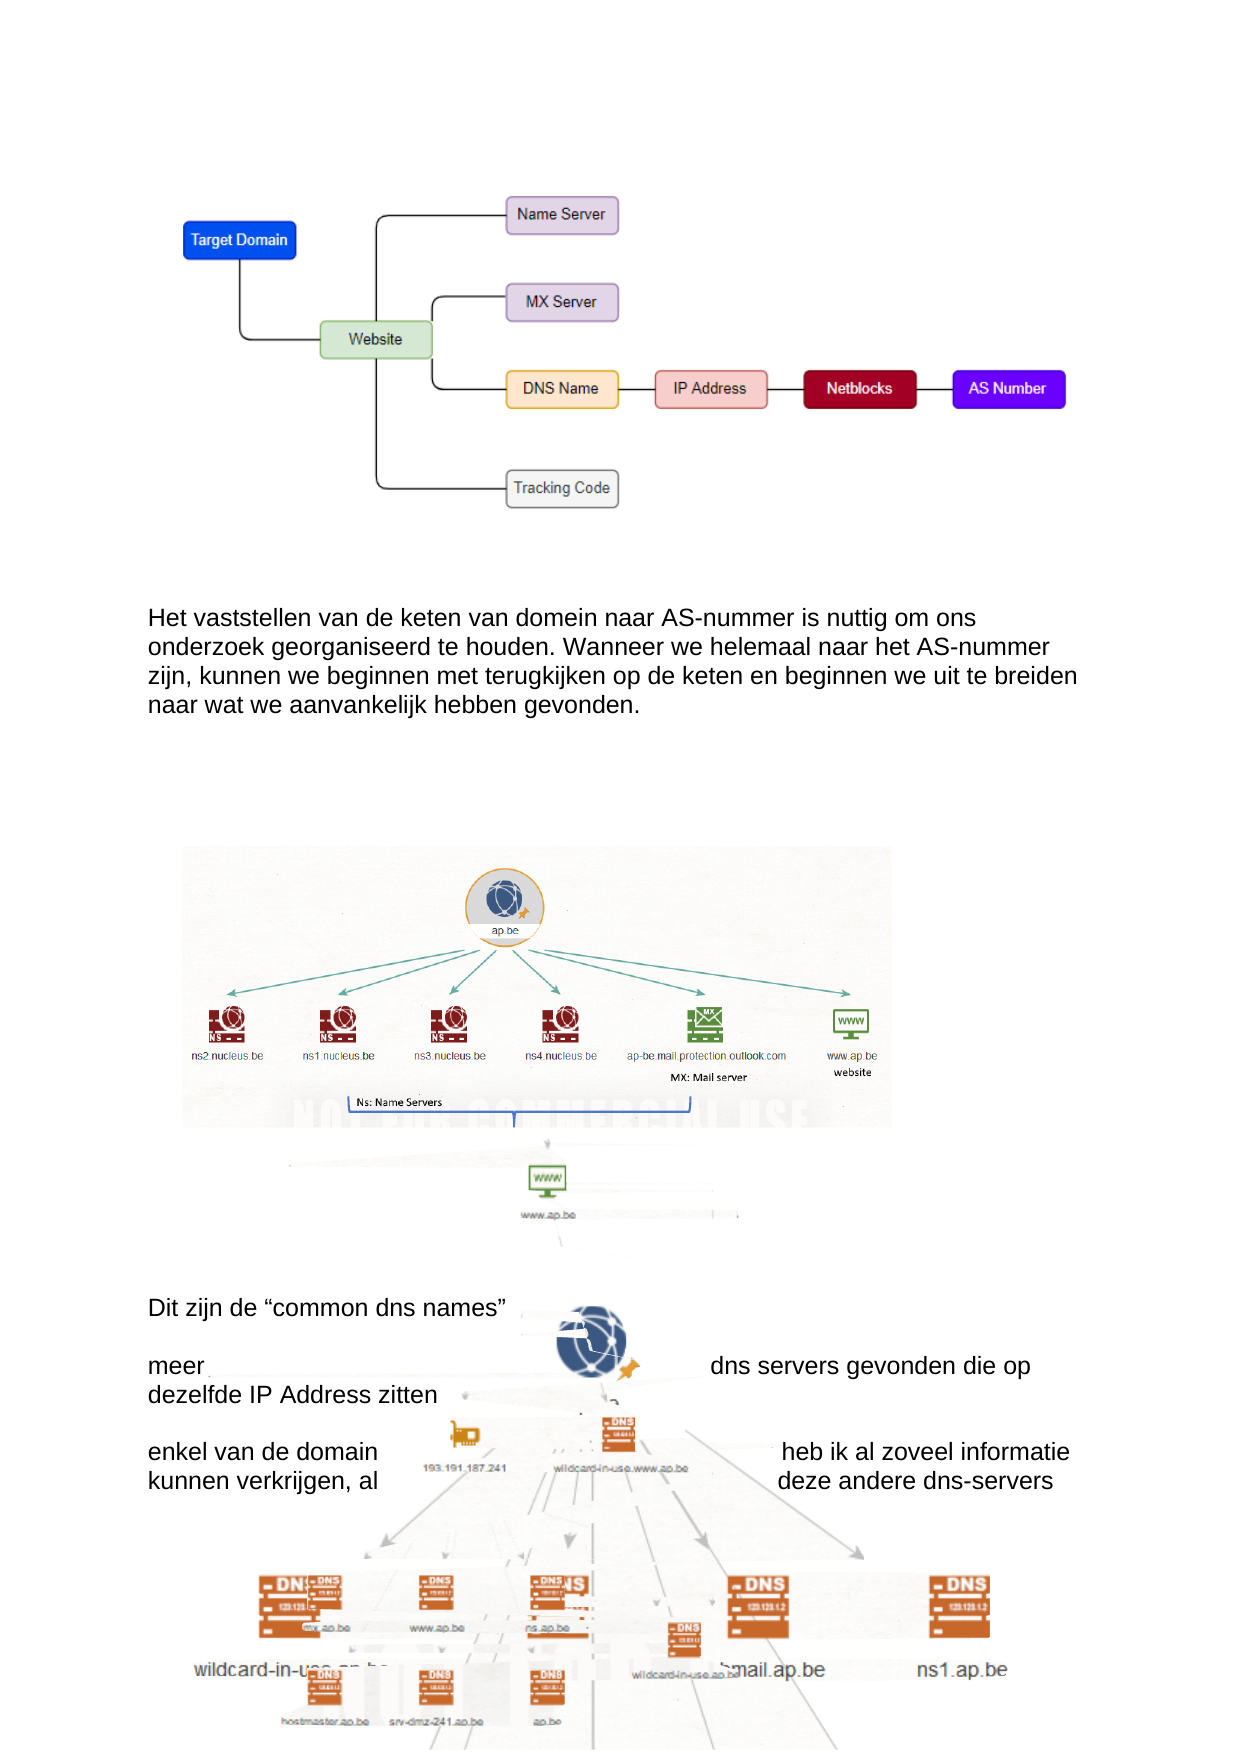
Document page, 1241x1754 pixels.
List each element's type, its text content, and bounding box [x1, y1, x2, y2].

text meer dns servers gevonden die op dezelfde IP Address zitten [148, 1351, 616, 1408]
text enkel van de domain heb ik al zoveel informatie kunnen verkrijgen, al deze andere dns-servers die verwijzen naar andere delen van de website waar we nog nooit van hebben geweten dankzij dit tool [699, 1437, 1093, 1494]
text Dit zijn de “common dns names” [148, 1293, 652, 1322]
text [581, 1293, 1093, 1322]
text meer dns servers gevonden die op dezelfde IP Address zitten [607, 1351, 1093, 1408]
text enkel van de domain heb ik al zoveel informatie kunnen verkrijgen, al deze andere dns-servers die verwijzen naar andere delen van de website waar we nog nooit van hebben geweten dankzij dit tool [148, 1437, 487, 1494]
text meer dns servers gevonden die op dezelfde IP Address zitten [619, 1362, 706, 1381]
text Het vaststellen van de keten van domein naar AS-nummer is nuttig om ons onderzoek georganiseerd te houden. Wanneer we helemaal naar het AS-nummer zijn, kunnen we beginnen met terugkijken op de keten en beginnen we uit te breiden naar wat we aanvankelijk hebben gevonden. [148, 603, 1093, 718]
